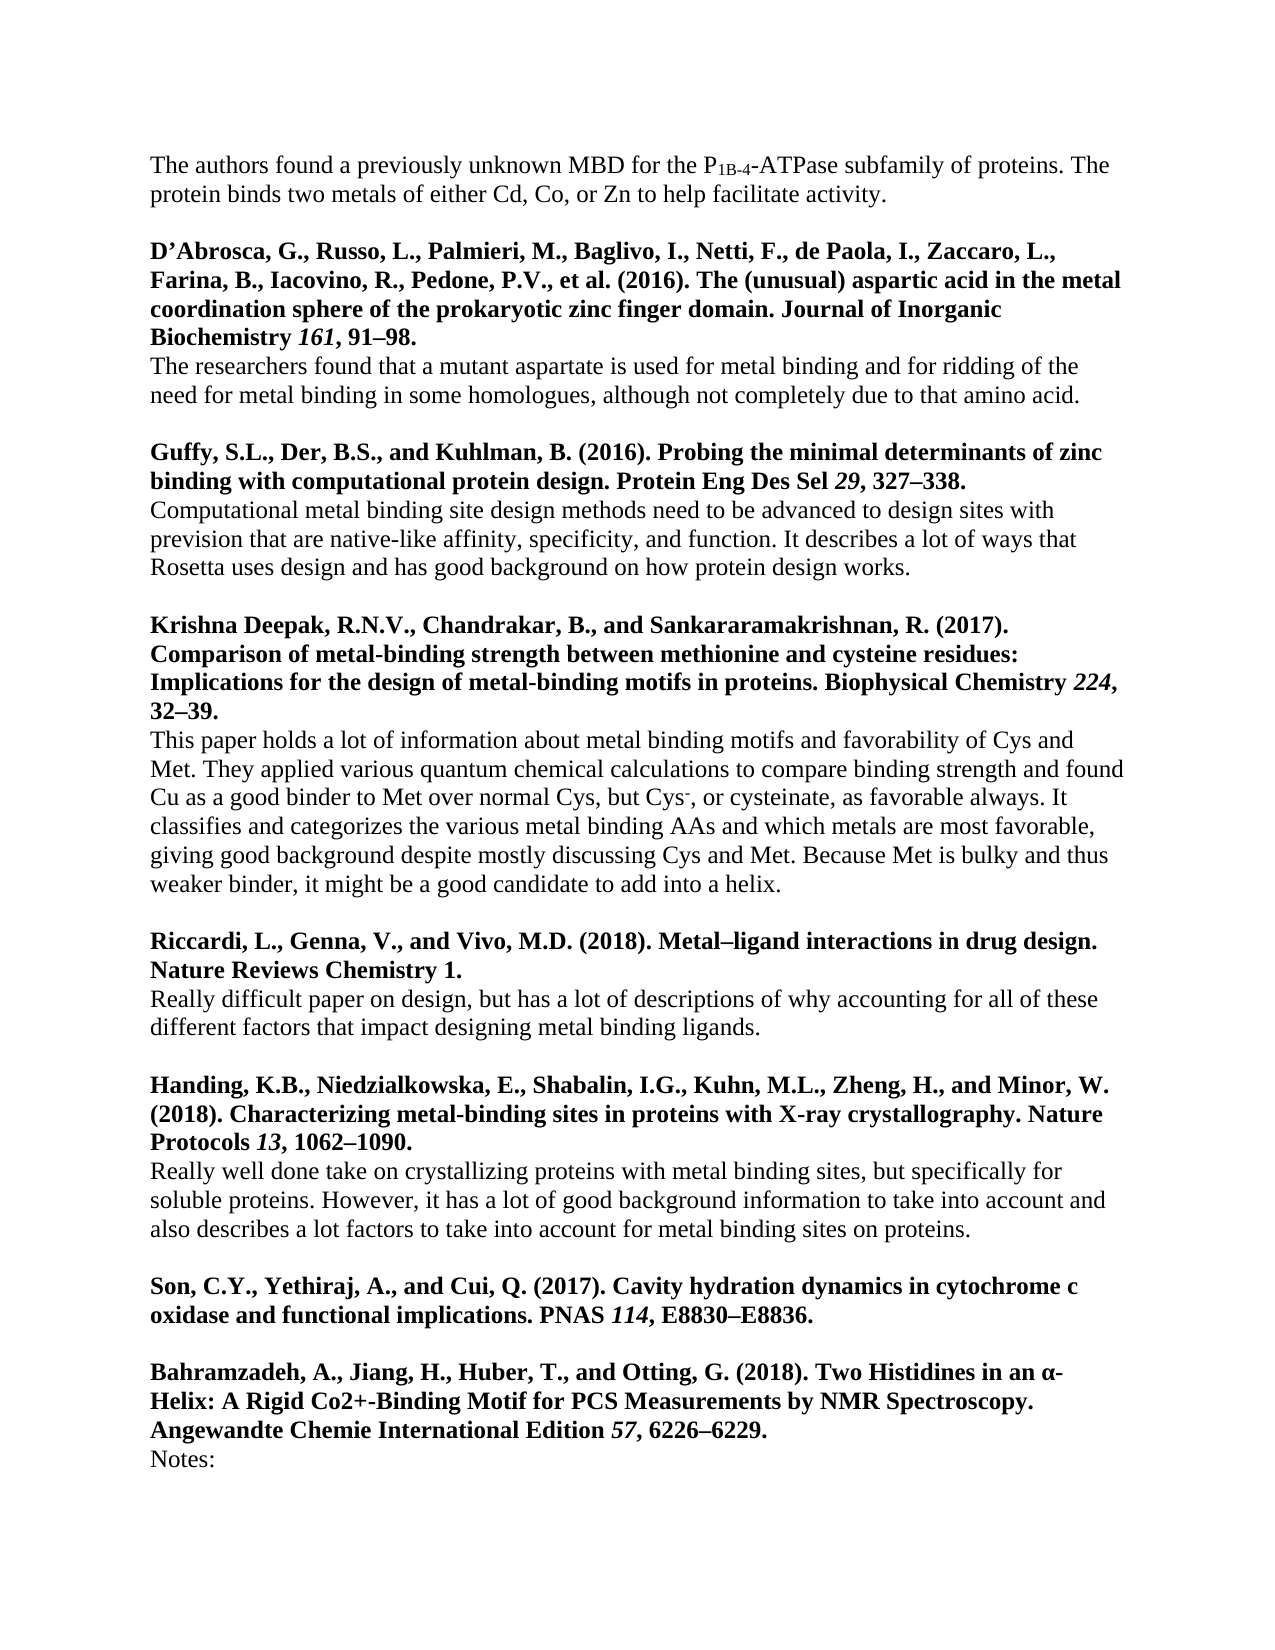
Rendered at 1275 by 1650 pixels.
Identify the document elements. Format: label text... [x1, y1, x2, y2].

text Notes: [150, 1444, 1125, 1472]
text Riccardi, L., Genna, V., and Vivo, M.D. (2018). Metal–ligand interactions in drug design. Nature Reviews Chemistry 1. [150, 926, 1125, 984]
text Really well done take on crystallizing proteins with metal binding sites, but specifically for soluble proteins. However, it has a lot of good background information to take into account and also describes a lot factors to take into account for metal binding sites on proteins. [150, 1156, 1125, 1242]
text Bahramzadeh, A., Jiang, H., Huber, T., and Otting, G. (2018). Two Histidines in an α-Helix: A Rigid Co2+-Binding Motif for PCS Measurements by NMR Spectroscopy. Angewandte Chemie International Edition 57, 6226–6229. [150, 1357, 1125, 1444]
text Computational metal binding site design methods need to be advanced to design sites with prevision that are native-like affinity, specificity, and function. It describes a lot of ways that Rosetta uses design and has good background on how protein design works. [150, 495, 1125, 581]
text Guffy, S.L., Der, B.S., and Kuhlman, B. (2016). Probing the minimal determinants of zinc binding with computational protein design. Protein Eng Des Sel 29, 327–338. [150, 437, 1125, 495]
text D’Abrosca, G., Russo, L., Palmieri, M., Baglivo, I., Netti, F., de Paola, I., Zaccaro, L., Farina, B., Iacovino, R., Pedone, P.V., et al. (2016). The (unusual) aspartic acid in the metal coordination sphere of the prokaryotic zinc finger domain. Journal of Inorganic Biochemistry 161, 91–98. [150, 236, 1125, 351]
text Krishna Deepak, R.N.V., Chandrakar, B., and Sankararamakrishnan, R. (2017). Comparison of metal-binding strength between methionine and cysteine residues: Implications for the design of metal-binding motifs in proteins. Biophysical Chemistry 224, 32–39. [150, 610, 1125, 725]
text Son, C.Y., Yethiraj, A., and Cui, Q. (2017). Cavity hydration dynamics in cytochrome c oxidase and functional implications. PNAS 114, E8830–E8836. [150, 1271, 1125, 1329]
text This paper holds a lot of information about metal binding motifs and favorability of Cys and Met. They applied various quantum chemical calculations to compare binding strength and found Cu as a good binder to Met over normal Cys, but Cys-, or cysteinate, as favorable always. It classifies and categorizes the various metal binding AAs and which metals are most favorable, giving good background despite mostly discussing Cys and Met. Because Met is bulky and thus weaker binder, it might be a good candidate to add into a helix. [150, 725, 1125, 897]
text The authors found a previously unknown MBD for the P1B-4-ATPase subfamily of proteins. The protein binds two metals of either Cd, Co, or Zn to help facilitate activity. [150, 150, 1125, 207]
text Handing, K.B., Niedzialkowska, E., Shabalin, I.G., Kuhn, M.L., Zheng, H., and Minor, W. (2018). Characterizing metal-binding sites in proteins with X-ray crystallography. Nature Protocols 13, 1062–1090. [150, 1070, 1125, 1156]
text The researchers found that a mutant aspartate is used for metal binding and for ridding of the need for metal binding in some homologues, although not completely due to that amino acid. [150, 351, 1125, 409]
text Really difficult paper on design, but has a lot of descriptions of why accounting for all of these different factors that impact designing metal binding ligands. [150, 984, 1125, 1041]
